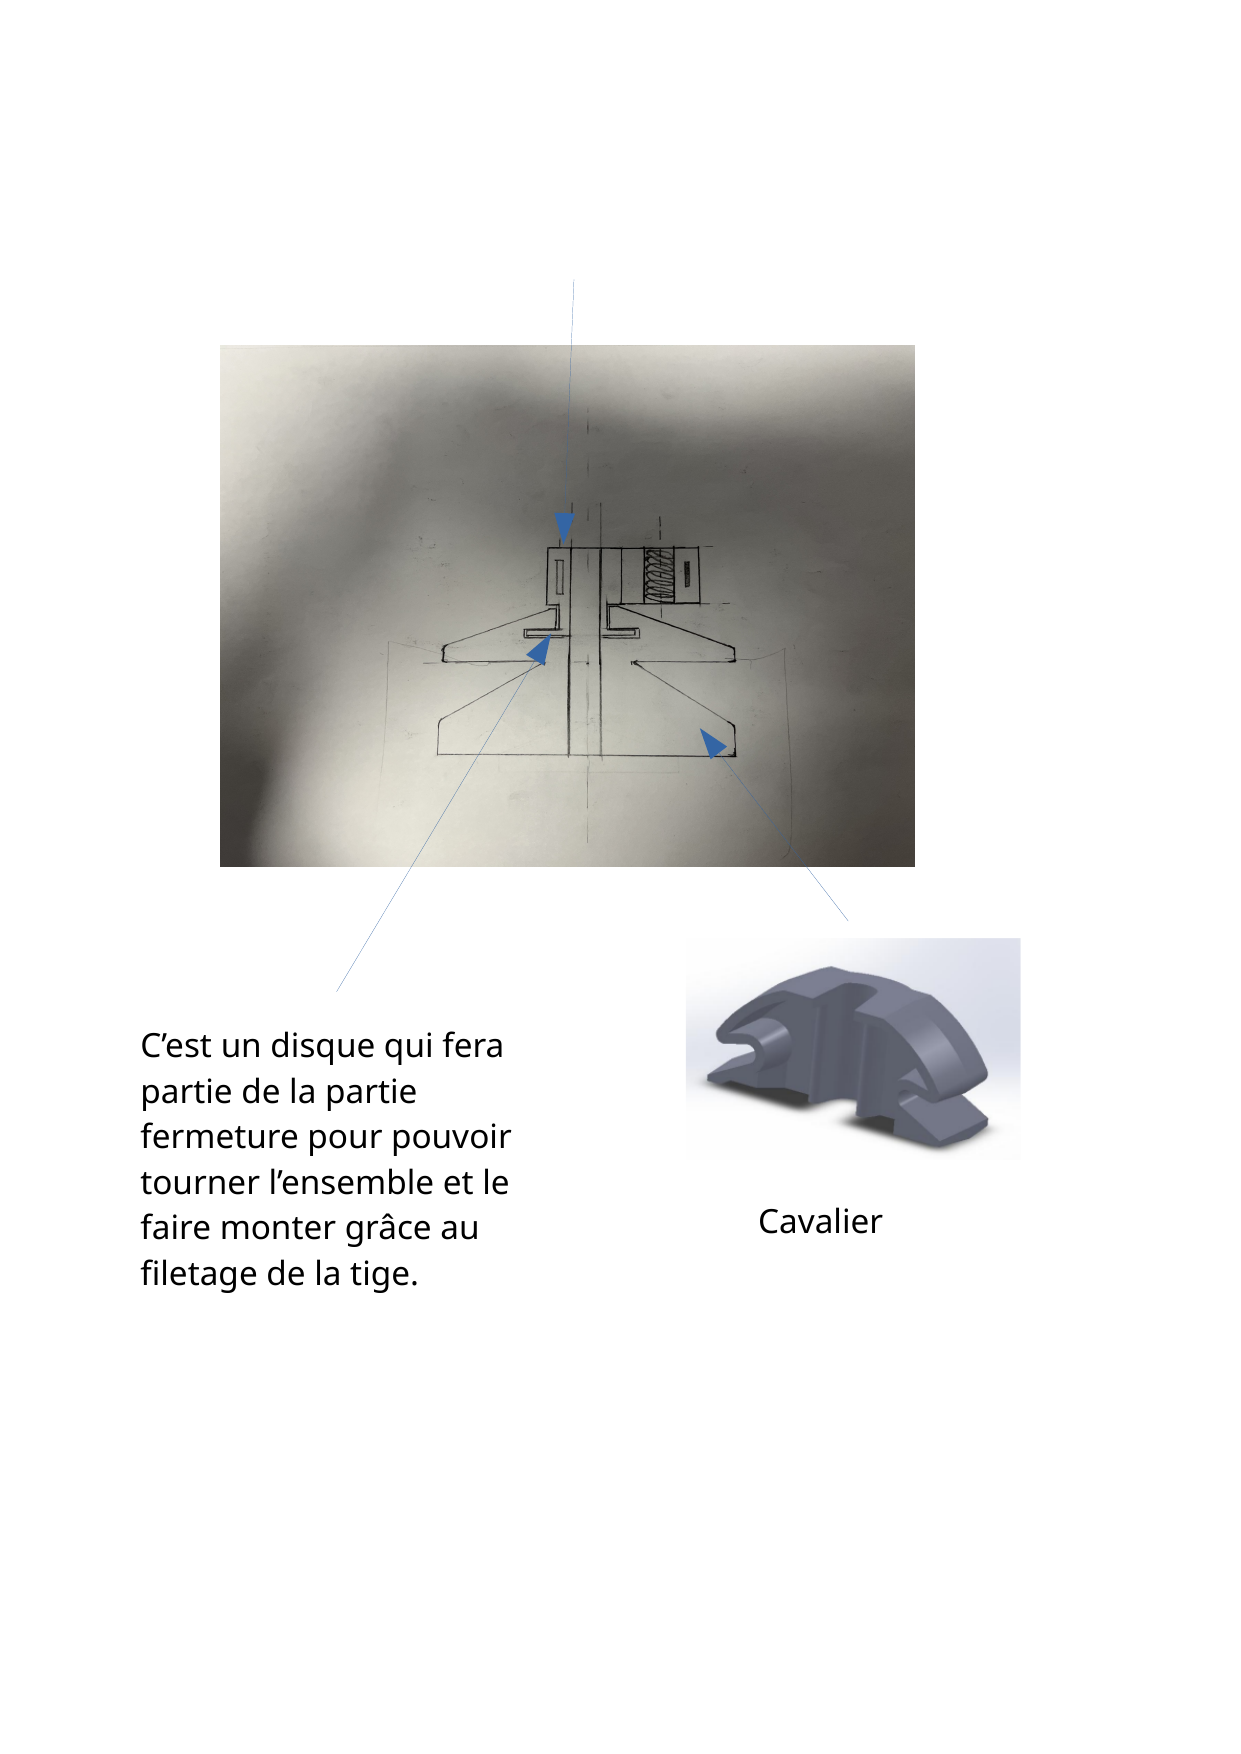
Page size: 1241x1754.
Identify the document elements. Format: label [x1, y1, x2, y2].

picture [685, 936, 1030, 1160]
picture [220, 345, 915, 867]
